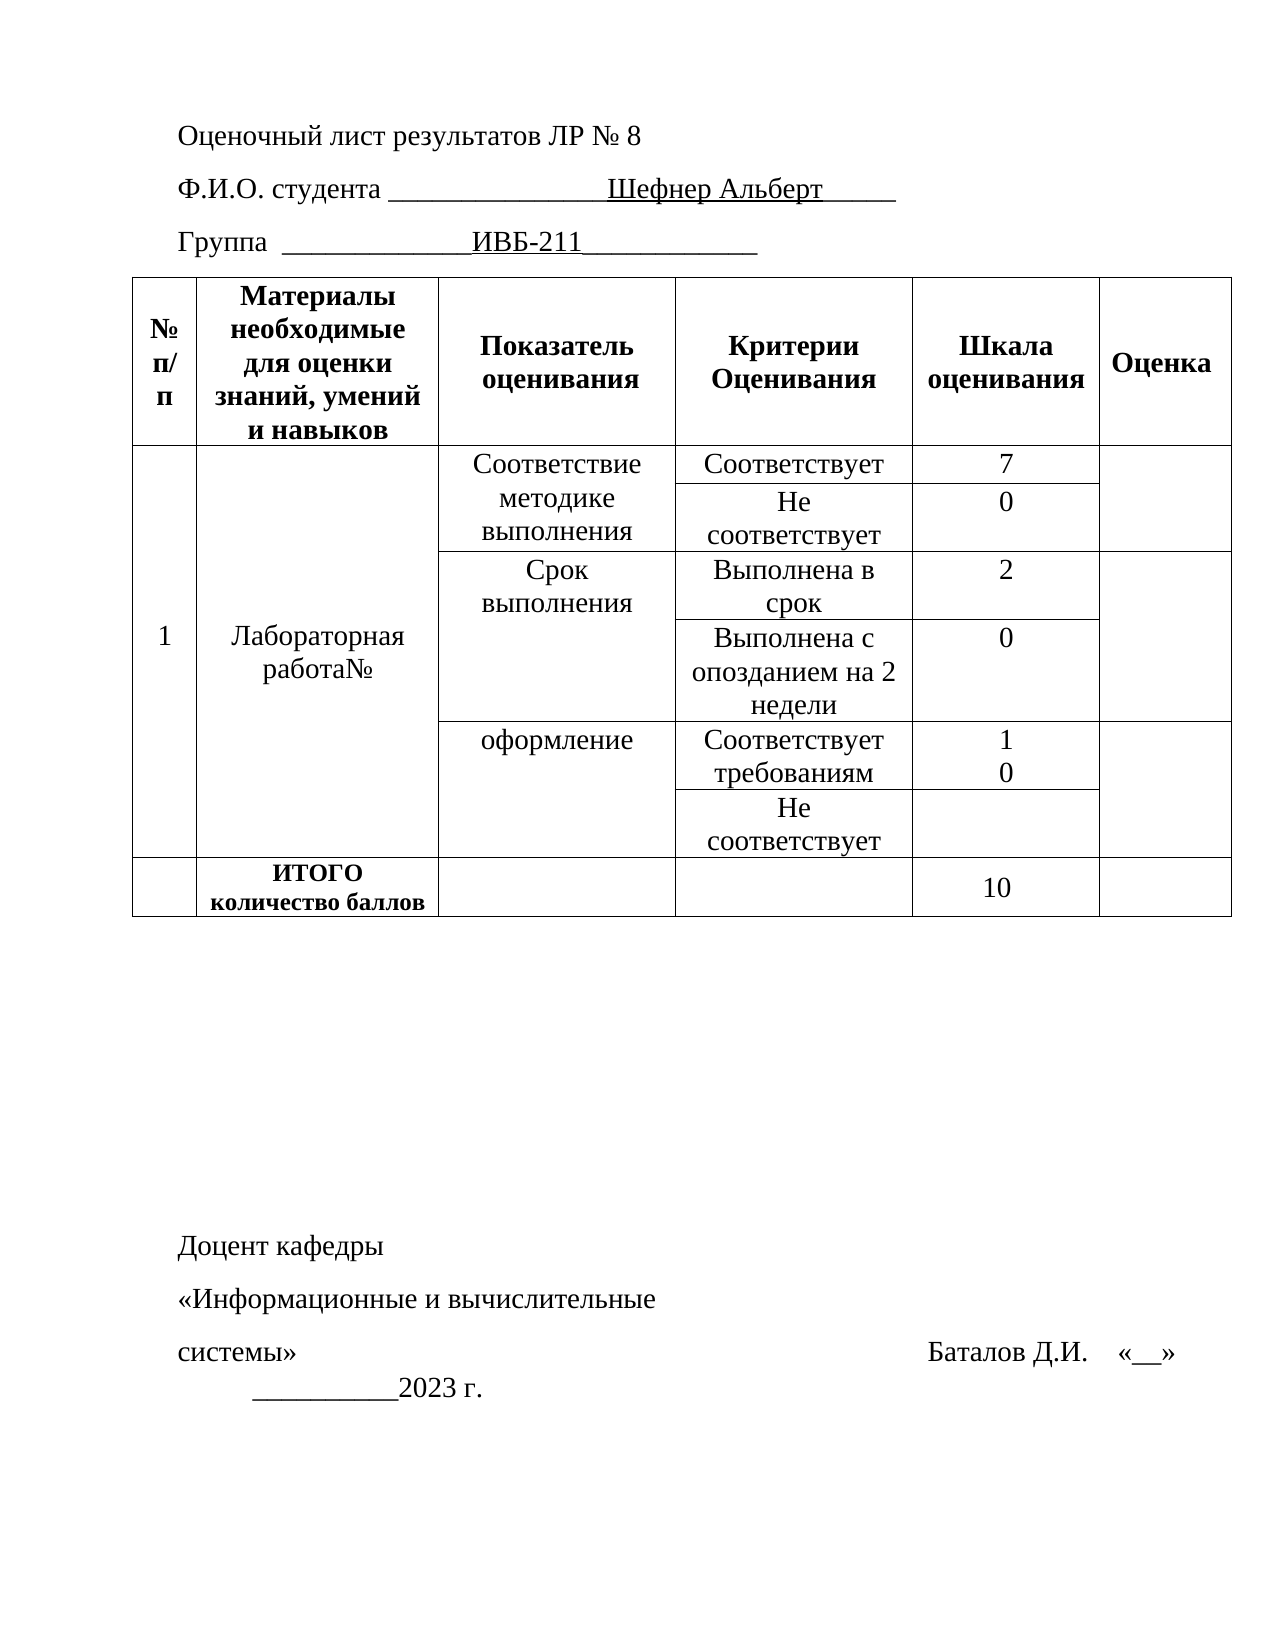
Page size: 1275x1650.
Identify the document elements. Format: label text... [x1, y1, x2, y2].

table_cell Соответствие методике выполнения [439, 446, 675, 551]
text «Информационные и вычислительные [177, 1281, 1186, 1315]
table_cell [439, 858, 675, 916]
table_cell 7 [913, 446, 1099, 483]
table_cell Соответствует требованиям [676, 722, 912, 789]
text системы» Баталов Д.И. «__» __________2023 г. [177, 1334, 1186, 1404]
table_header Материалы необходимые для оценки знаний, умений и навыков [197, 278, 438, 445]
text Группа _____________ИВБ-211____________ [177, 224, 1186, 257]
table_cell [1100, 446, 1231, 551]
table_cell [913, 790, 1099, 857]
table_header Оценка [1100, 278, 1231, 445]
table_cell [133, 858, 196, 916]
table_cell ИТОГО количество баллов [197, 858, 438, 916]
table_cell [1100, 722, 1231, 857]
table_cell 1 [133, 446, 196, 857]
table_cell 0 [913, 620, 1099, 721]
table_header Шкала оценивания [913, 278, 1099, 445]
table_header № п/п [133, 278, 196, 445]
table_cell Соответствует [676, 446, 912, 483]
table_cell Выполнена в срок [676, 552, 912, 619]
table_cell [1100, 552, 1231, 721]
text Оценочный лист результатов ЛР № 8 [177, 118, 1186, 152]
table_cell оформление [439, 722, 675, 857]
table_cell Не соответствует [676, 790, 912, 857]
table_cell Не соответствует [676, 484, 912, 551]
table_cell Выполнена с опозданием на 2 недели [676, 620, 912, 721]
table_cell [1100, 858, 1231, 916]
table_cell 1 0 [913, 722, 1099, 789]
table_header Показатель оценивания [439, 278, 675, 445]
table_cell Срок выполнения [439, 552, 675, 721]
table_cell Лабораторная работа№ [197, 446, 438, 857]
text Доцент кафедры [177, 1228, 1186, 1262]
table_cell [676, 858, 912, 916]
table_cell 2 [913, 552, 1099, 619]
table_cell 0 [913, 484, 1099, 551]
table_cell 10 [913, 858, 1099, 916]
table_header Критерии Оценивания [676, 278, 912, 445]
text Ф.И.О. студента _______________Шефнер Альберт_____ [177, 171, 1186, 204]
